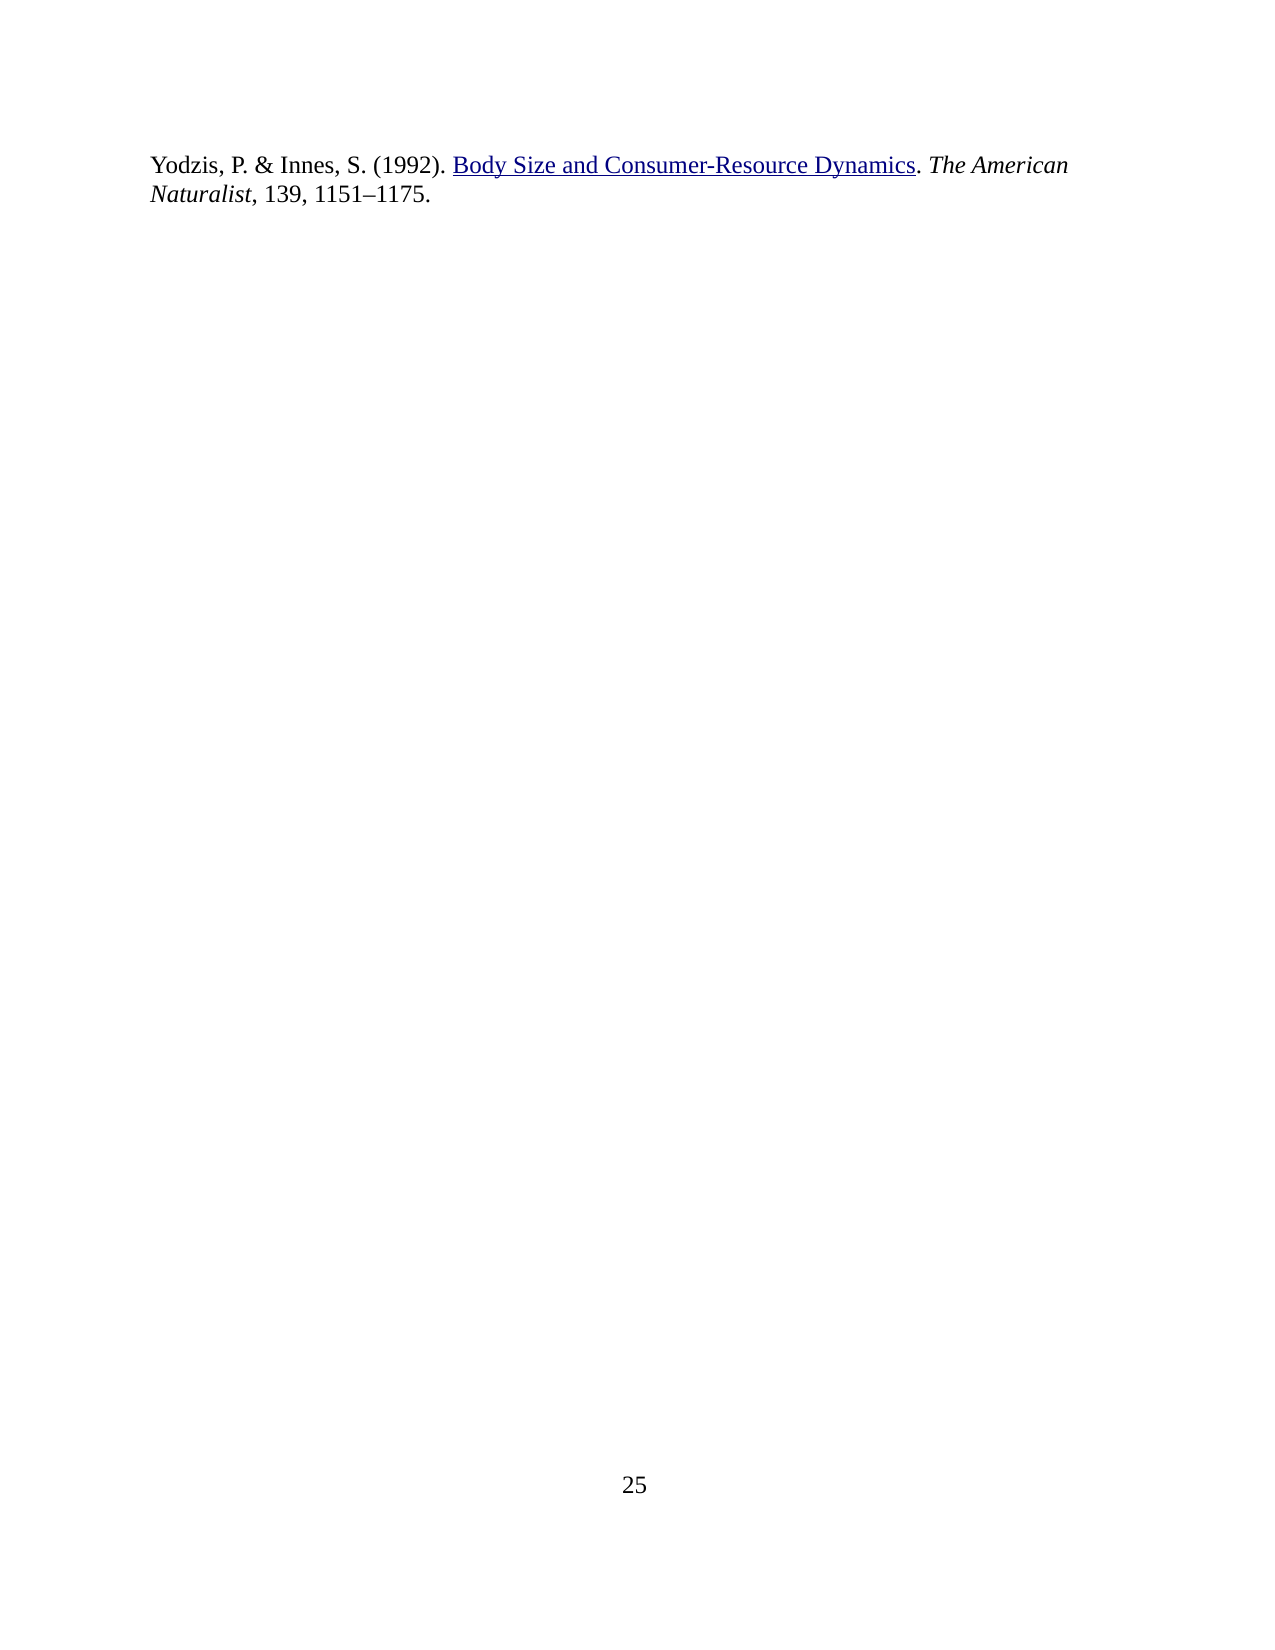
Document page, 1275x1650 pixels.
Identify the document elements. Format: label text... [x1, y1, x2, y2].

text Yodzis, P. & Innes, S. (1992). Body Size and Consumer-Resource Dynamics. The American Naturalist, 139, 1151–1175. [150, 150, 1125, 207]
